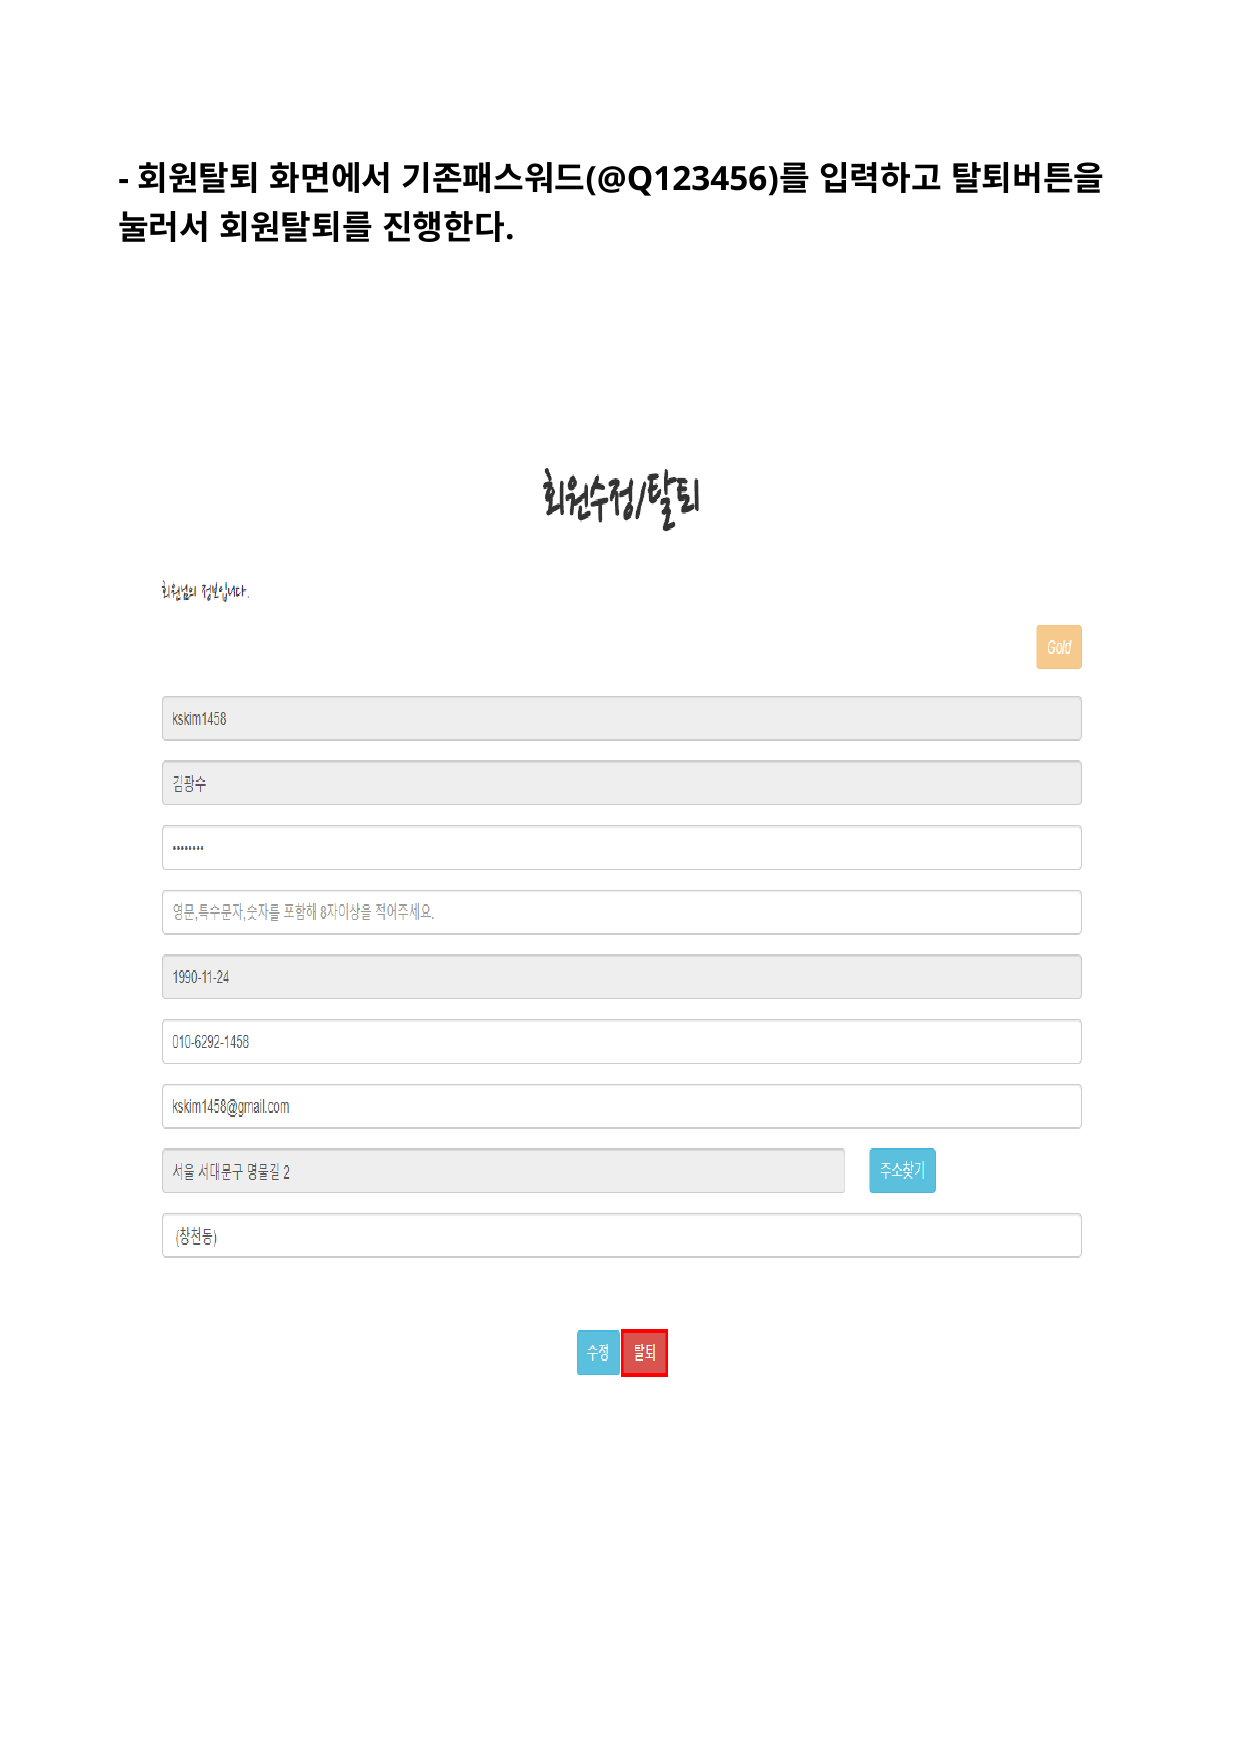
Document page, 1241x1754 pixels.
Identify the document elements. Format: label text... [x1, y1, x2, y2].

text - 회원탈퇴 화면에서 기존패스워드(@Q123456)를 입력하고 탈퇴버튼을 눌러서 회원탈퇴를 진행한다. [118, 152, 1122, 249]
picture [123, 451, 1128, 1377]
